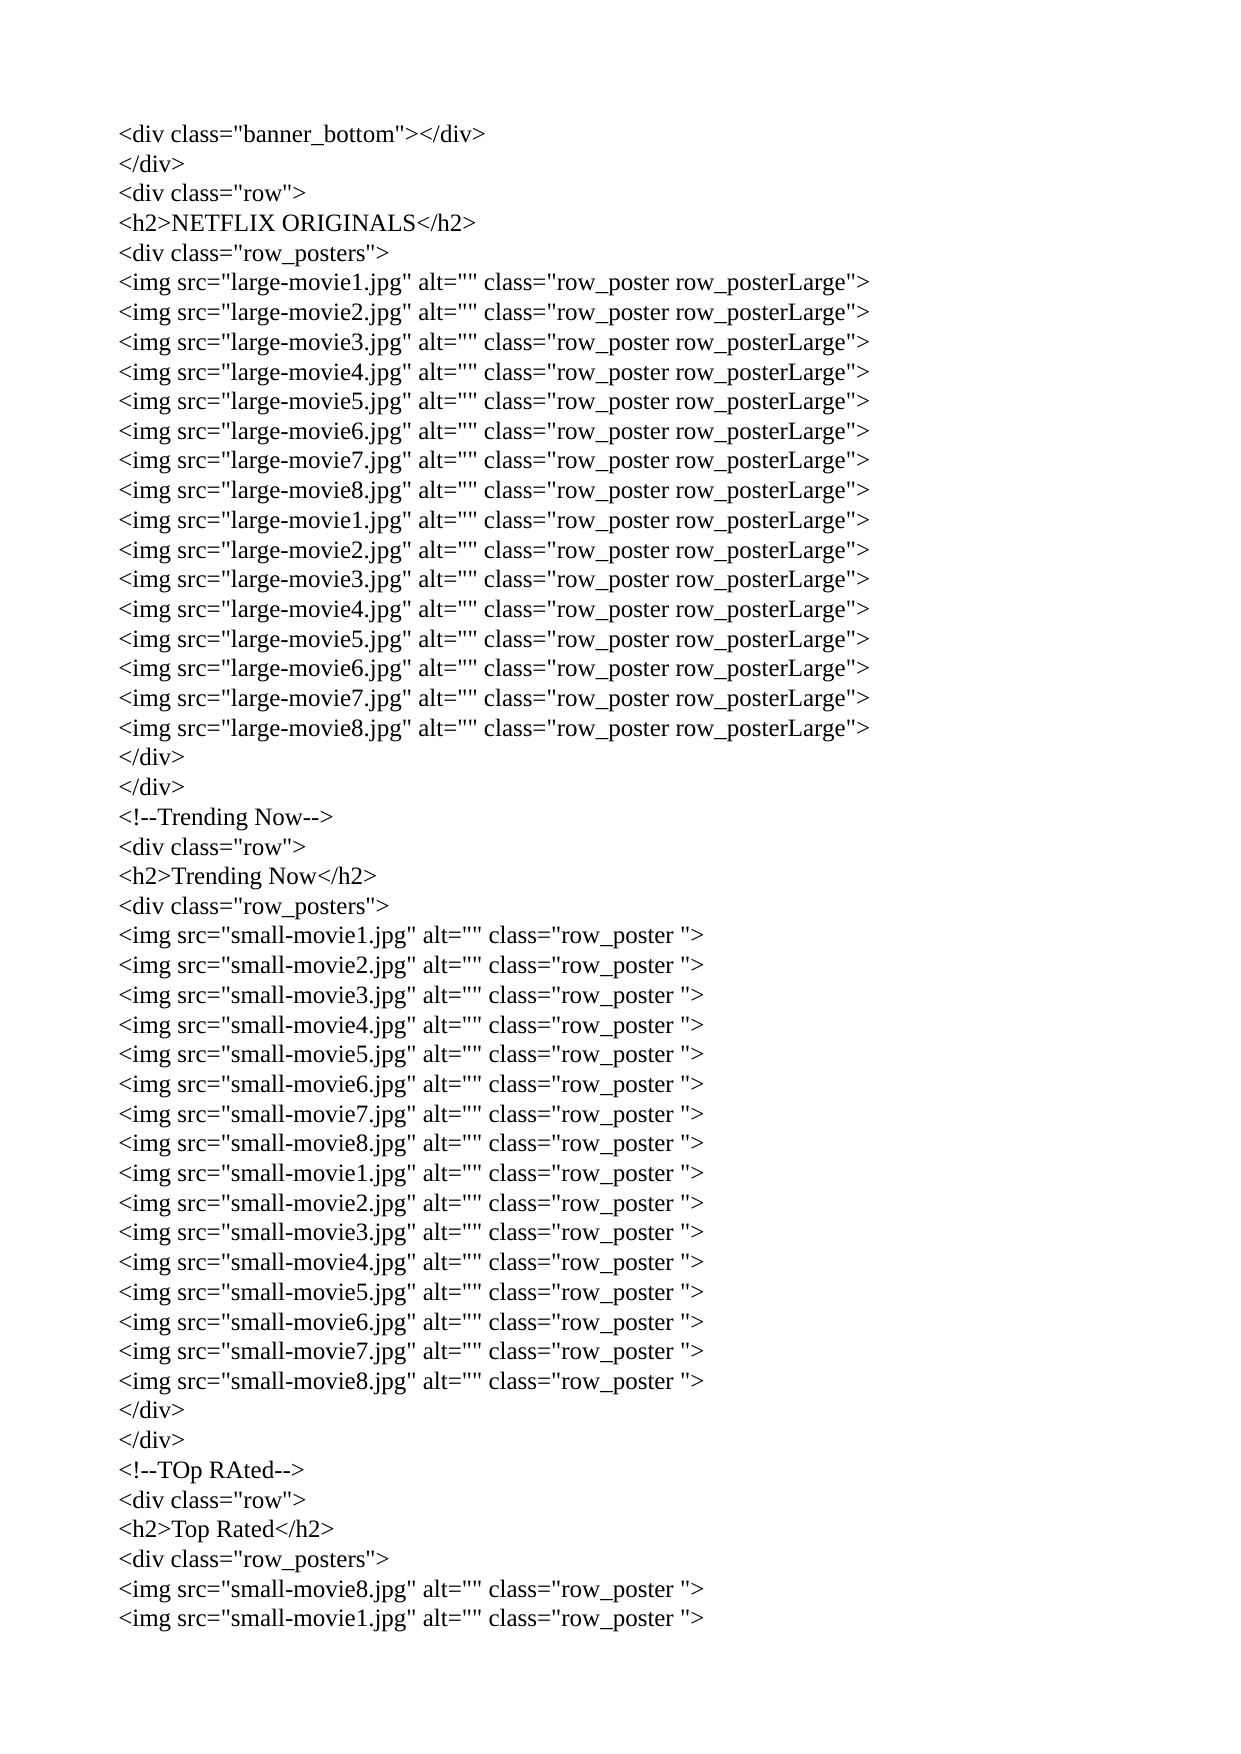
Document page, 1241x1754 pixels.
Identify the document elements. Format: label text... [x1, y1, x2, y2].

text <img src="small-movie7.jpg" alt="" class="row_poster "> [118, 1335, 1122, 1365]
text <img src="large-movie5.jpg" alt="" class="row_poster row_posterLarge"> [118, 623, 1122, 652]
text <div class="row"> [118, 831, 1122, 860]
text <img src="small-movie1.jpg" alt="" class="row_poster "> [118, 1157, 1122, 1187]
text <div class="row"> [118, 1484, 1122, 1513]
text <img src="small-movie8.jpg" alt="" class="row_poster "> [118, 1127, 1122, 1157]
text <h2>Top Rated</h2> [118, 1513, 1122, 1543]
text <div class="row_posters"> [118, 890, 1122, 920]
text <!--Trending Now--> [118, 801, 1122, 831]
text <img src="small-movie3.jpg" alt="" class="row_poster "> [118, 979, 1122, 1009]
text <img src="small-movie8.jpg" alt="" class="row_poster "> [118, 1573, 1122, 1602]
text <!--TOp RAted--> [118, 1454, 1122, 1484]
text <div class="banner_bottom"></div> [118, 118, 1122, 148]
text <img src="large-movie8.jpg" alt="" class="row_poster row_posterLarge"> [118, 474, 1122, 504]
text <img src="large-movie5.jpg" alt="" class="row_poster row_posterLarge"> [118, 385, 1122, 415]
text <img src="small-movie1.jpg" alt="" class="row_poster "> [118, 920, 1122, 949]
text <img src="large-movie7.jpg" alt="" class="row_poster row_posterLarge"> [118, 682, 1122, 712]
text <img src="large-movie3.jpg" alt="" class="row_poster row_posterLarge"> [118, 563, 1122, 593]
text <img src="small-movie7.jpg" alt="" class="row_poster "> [118, 1098, 1122, 1127]
text <img src="small-movie5.jpg" alt="" class="row_poster "> [118, 1038, 1122, 1068]
text <h2>Trending Now</h2> [118, 860, 1122, 890]
text <h2>NETFLIX ORIGINALS</h2> [118, 207, 1122, 237]
text <img src="large-movie6.jpg" alt="" class="row_poster row_posterLarge"> [118, 652, 1122, 682]
text <img src="large-movie7.jpg" alt="" class="row_poster row_posterLarge"> [118, 445, 1122, 474]
text <img src="large-movie1.jpg" alt="" class="row_poster row_posterLarge"> [118, 267, 1122, 296]
text <img src="small-movie1.jpg" alt="" class="row_poster "> [118, 1602, 1122, 1632]
text <img src="large-movie2.jpg" alt="" class="row_poster row_posterLarge"> [118, 296, 1122, 326]
text </div> [118, 1424, 1122, 1454]
text <div class="row_posters"> [118, 1543, 1122, 1573]
text <img src="small-movie5.jpg" alt="" class="row_poster "> [118, 1276, 1122, 1306]
text </div> [118, 1395, 1122, 1424]
text <img src="large-movie1.jpg" alt="" class="row_poster row_posterLarge"> [118, 504, 1122, 534]
text <img src="small-movie4.jpg" alt="" class="row_poster "> [118, 1009, 1122, 1038]
text <img src="small-movie2.jpg" alt="" class="row_poster "> [118, 1187, 1122, 1217]
text <img src="large-movie3.jpg" alt="" class="row_poster row_posterLarge"> [118, 326, 1122, 356]
text <img src="small-movie3.jpg" alt="" class="row_poster "> [118, 1217, 1122, 1246]
text <img src="large-movie4.jpg" alt="" class="row_poster row_posterLarge"> [118, 593, 1122, 623]
text <img src="large-movie4.jpg" alt="" class="row_poster row_posterLarge"> [118, 356, 1122, 385]
text </div> [118, 771, 1122, 801]
text <img src="large-movie6.jpg" alt="" class="row_poster row_posterLarge"> [118, 415, 1122, 445]
text <img src="small-movie8.jpg" alt="" class="row_poster "> [118, 1365, 1122, 1395]
text </div> [118, 148, 1122, 177]
text <img src="small-movie6.jpg" alt="" class="row_poster "> [118, 1068, 1122, 1098]
text <img src="large-movie2.jpg" alt="" class="row_poster row_posterLarge"> [118, 534, 1122, 563]
text <img src="small-movie6.jpg" alt="" class="row_poster "> [118, 1306, 1122, 1335]
text <div class="row_posters"> [118, 237, 1122, 267]
text </div> [118, 742, 1122, 771]
text <img src="large-movie8.jpg" alt="" class="row_poster row_posterLarge"> [118, 712, 1122, 742]
text <img src="small-movie4.jpg" alt="" class="row_poster "> [118, 1246, 1122, 1276]
text <div class="row"> [118, 177, 1122, 207]
text <img src="small-movie2.jpg" alt="" class="row_poster "> [118, 949, 1122, 979]
